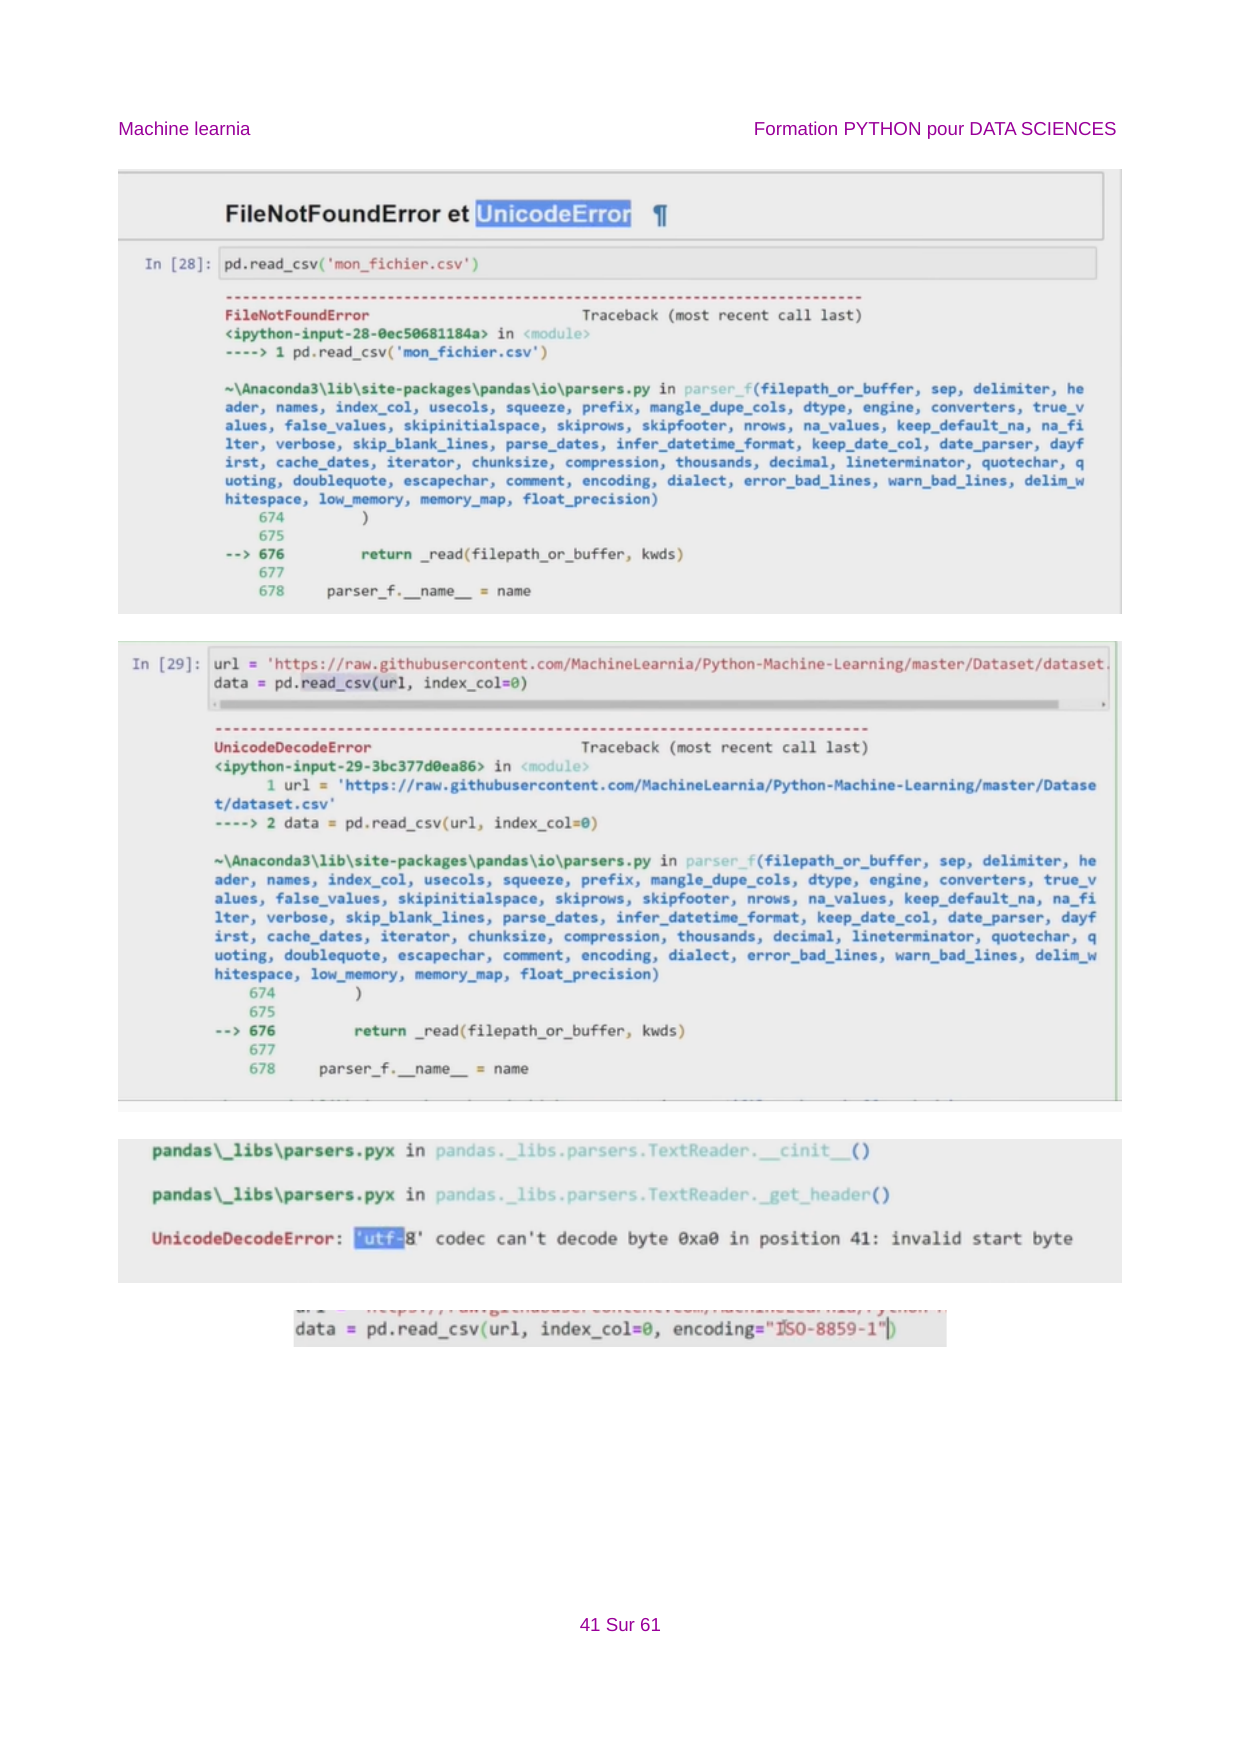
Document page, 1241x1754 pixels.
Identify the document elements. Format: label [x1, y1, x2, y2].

picture [293, 1310, 947, 1347]
picture [118, 1139, 1122, 1283]
picture [118, 641, 1122, 1112]
picture [118, 169, 1122, 614]
